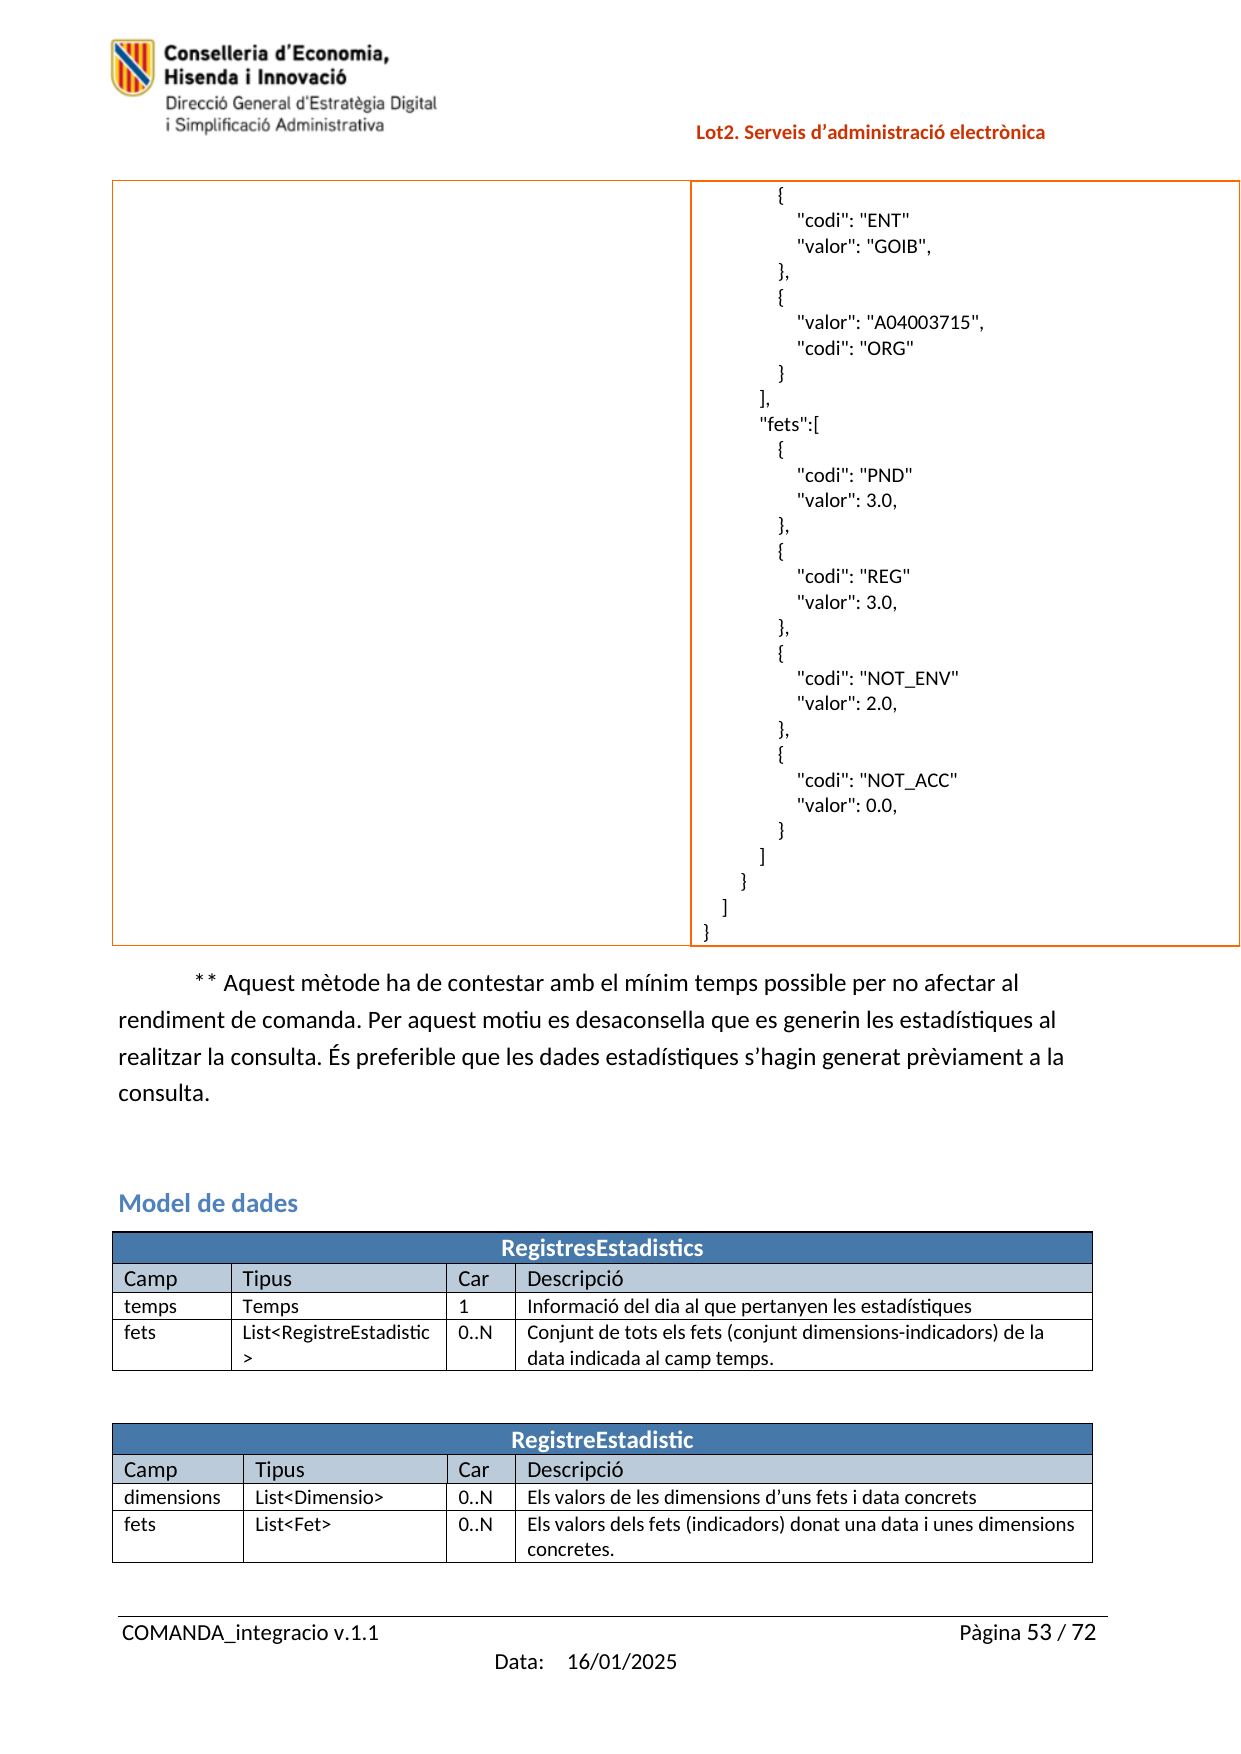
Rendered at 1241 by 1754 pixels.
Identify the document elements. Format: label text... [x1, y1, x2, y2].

table_cell Tipus [244, 1455, 447, 1483]
table_header RegistresEstadistics [113, 1233, 1092, 1263]
table_cell List<Fet> [244, 1511, 446, 1562]
table_cell Descripció [516, 1264, 1092, 1292]
picture [100, 26, 467, 156]
subtitle Model de dades [118, 1186, 1122, 1219]
table_cell List<RegistreEstadistic> [232, 1320, 446, 1370]
table_cell Car [447, 1264, 515, 1292]
table_cell 0..N [447, 1320, 515, 1370]
table_cell Informació del dia al que pertanyen les estadístiques [516, 1293, 1092, 1318]
table_cell fets [113, 1511, 243, 1562]
table_cell Conjunt de tots els fets (conjunt dimensions-indicadors) de la data indicada al camp temps. [516, 1320, 1092, 1370]
table_cell { "codi": "ENT" "valor": "GOIB", }, { "valor": "A04003715", "codi": "ORG" } ], "fets":[ { "codi": "PND" "valor": 3.0, }, { "codi": "REG" "valor": 3.0, }, { "codi": "NOT_ENV" "valor": 2.0, }, { "codi": "NOT_ACC" "valor": 0.0, } ] } ] } [692, 182, 1239, 945]
list ** Aquest mètode ha de contestar amb el mínim temps possible per no afectar al rendiment de comanda. Per aquest motiu es desaconsella que es generin les estadístiques al realitzar la consulta. És preferible que les dades estadístiques s’hagin generat prèviament a la consulta. [118, 968, 1122, 1108]
table_cell 1 [447, 1293, 515, 1318]
table_cell 0..N [447, 1511, 515, 1562]
table_cell Els valors dels fets (indicadors) donat una data i unes dimensions concretes. [516, 1511, 1092, 1562]
table_cell Els valors de les dimensions d’uns fets i data concrets [516, 1484, 1092, 1510]
table_cell temps [113, 1293, 231, 1318]
table_header RegistreEstadistic [113, 1424, 1092, 1454]
table_cell Tipus [232, 1264, 446, 1292]
table_cell Descripció [516, 1455, 1092, 1483]
table_cell Camp [113, 1264, 231, 1292]
table_cell List<Dimensio> [244, 1484, 446, 1510]
table_cell 0..N [447, 1484, 515, 1510]
table_cell Camp [113, 1455, 243, 1483]
table_cell fets [113, 1320, 231, 1370]
table_cell Car [448, 1455, 515, 1483]
table_cell dimensions [113, 1484, 243, 1510]
table_cell [113, 181, 690, 945]
table_cell Temps [232, 1293, 446, 1318]
